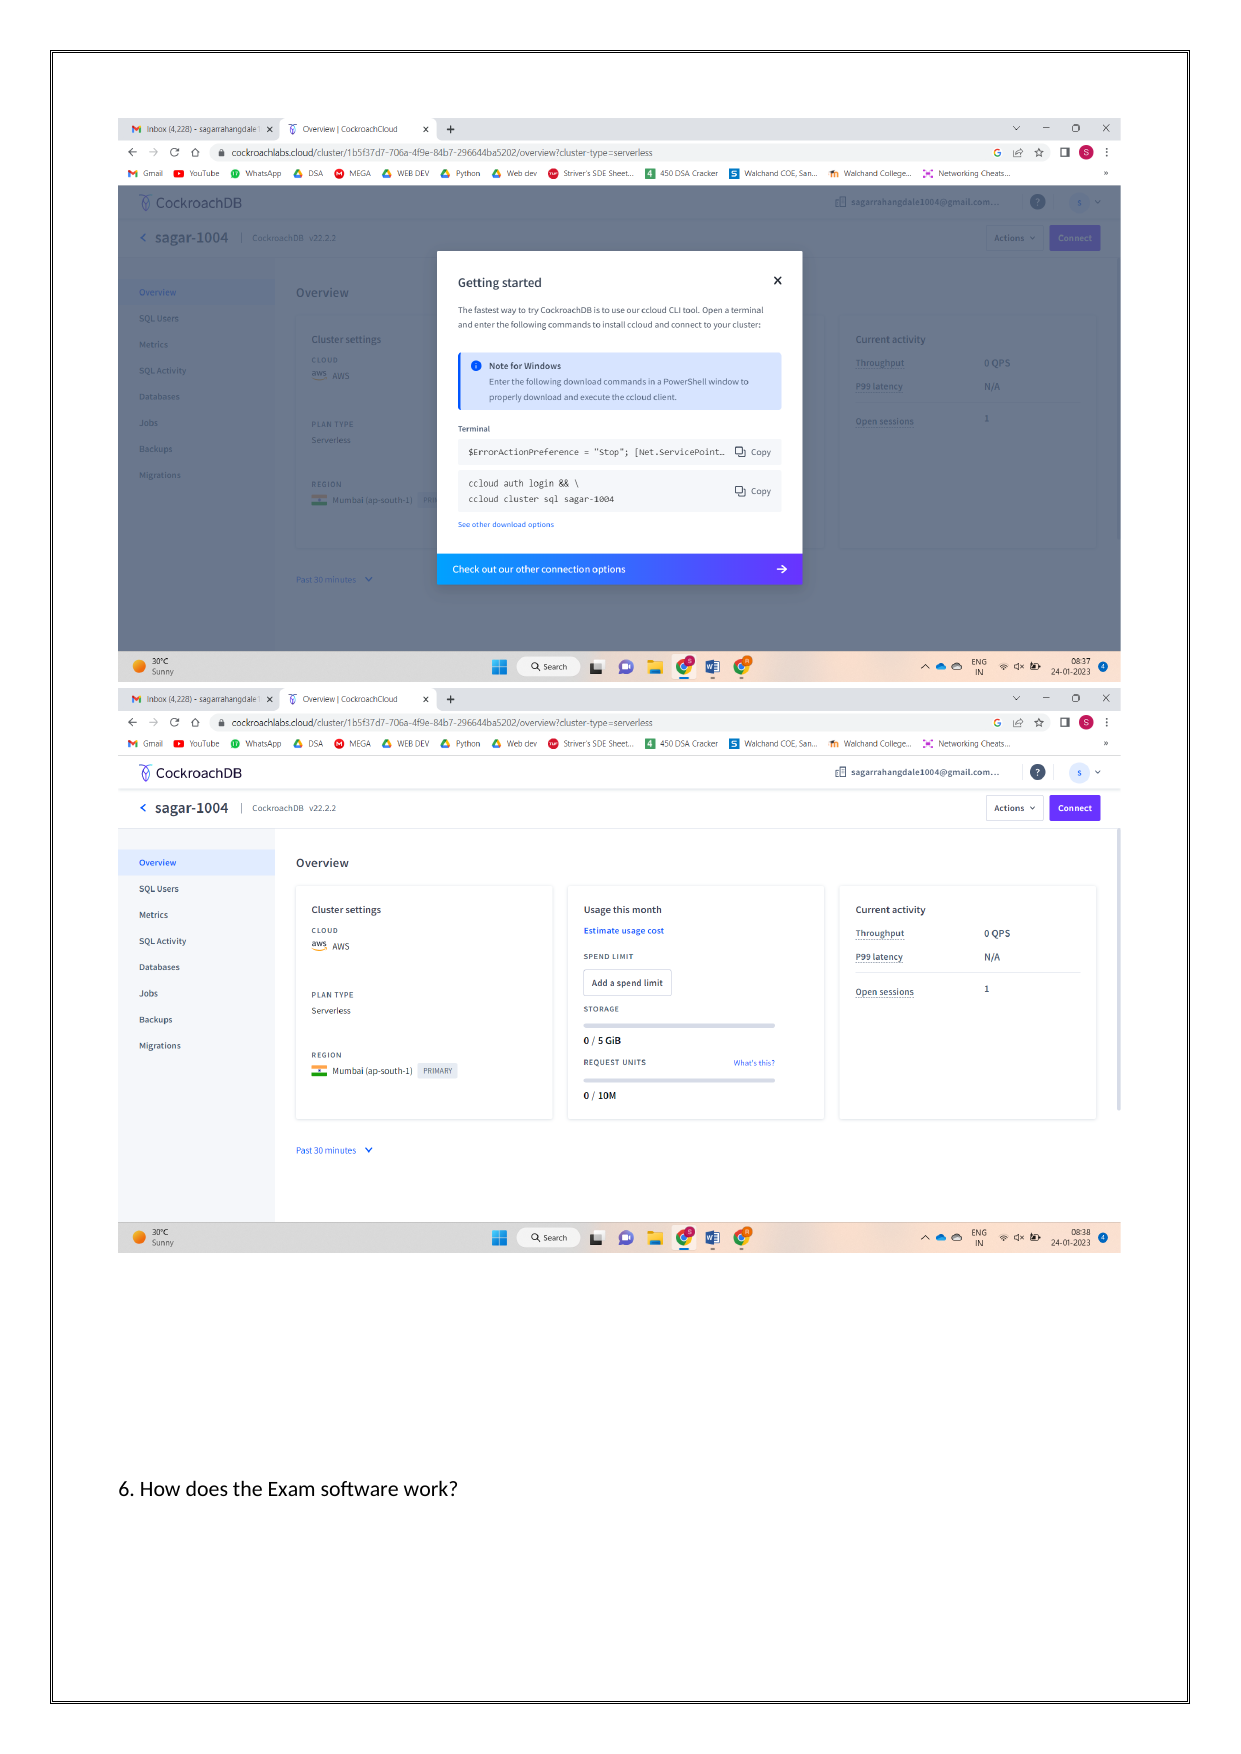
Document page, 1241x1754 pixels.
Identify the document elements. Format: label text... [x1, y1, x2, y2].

text 6. How does the Exam software work? [118, 1476, 1122, 1502]
